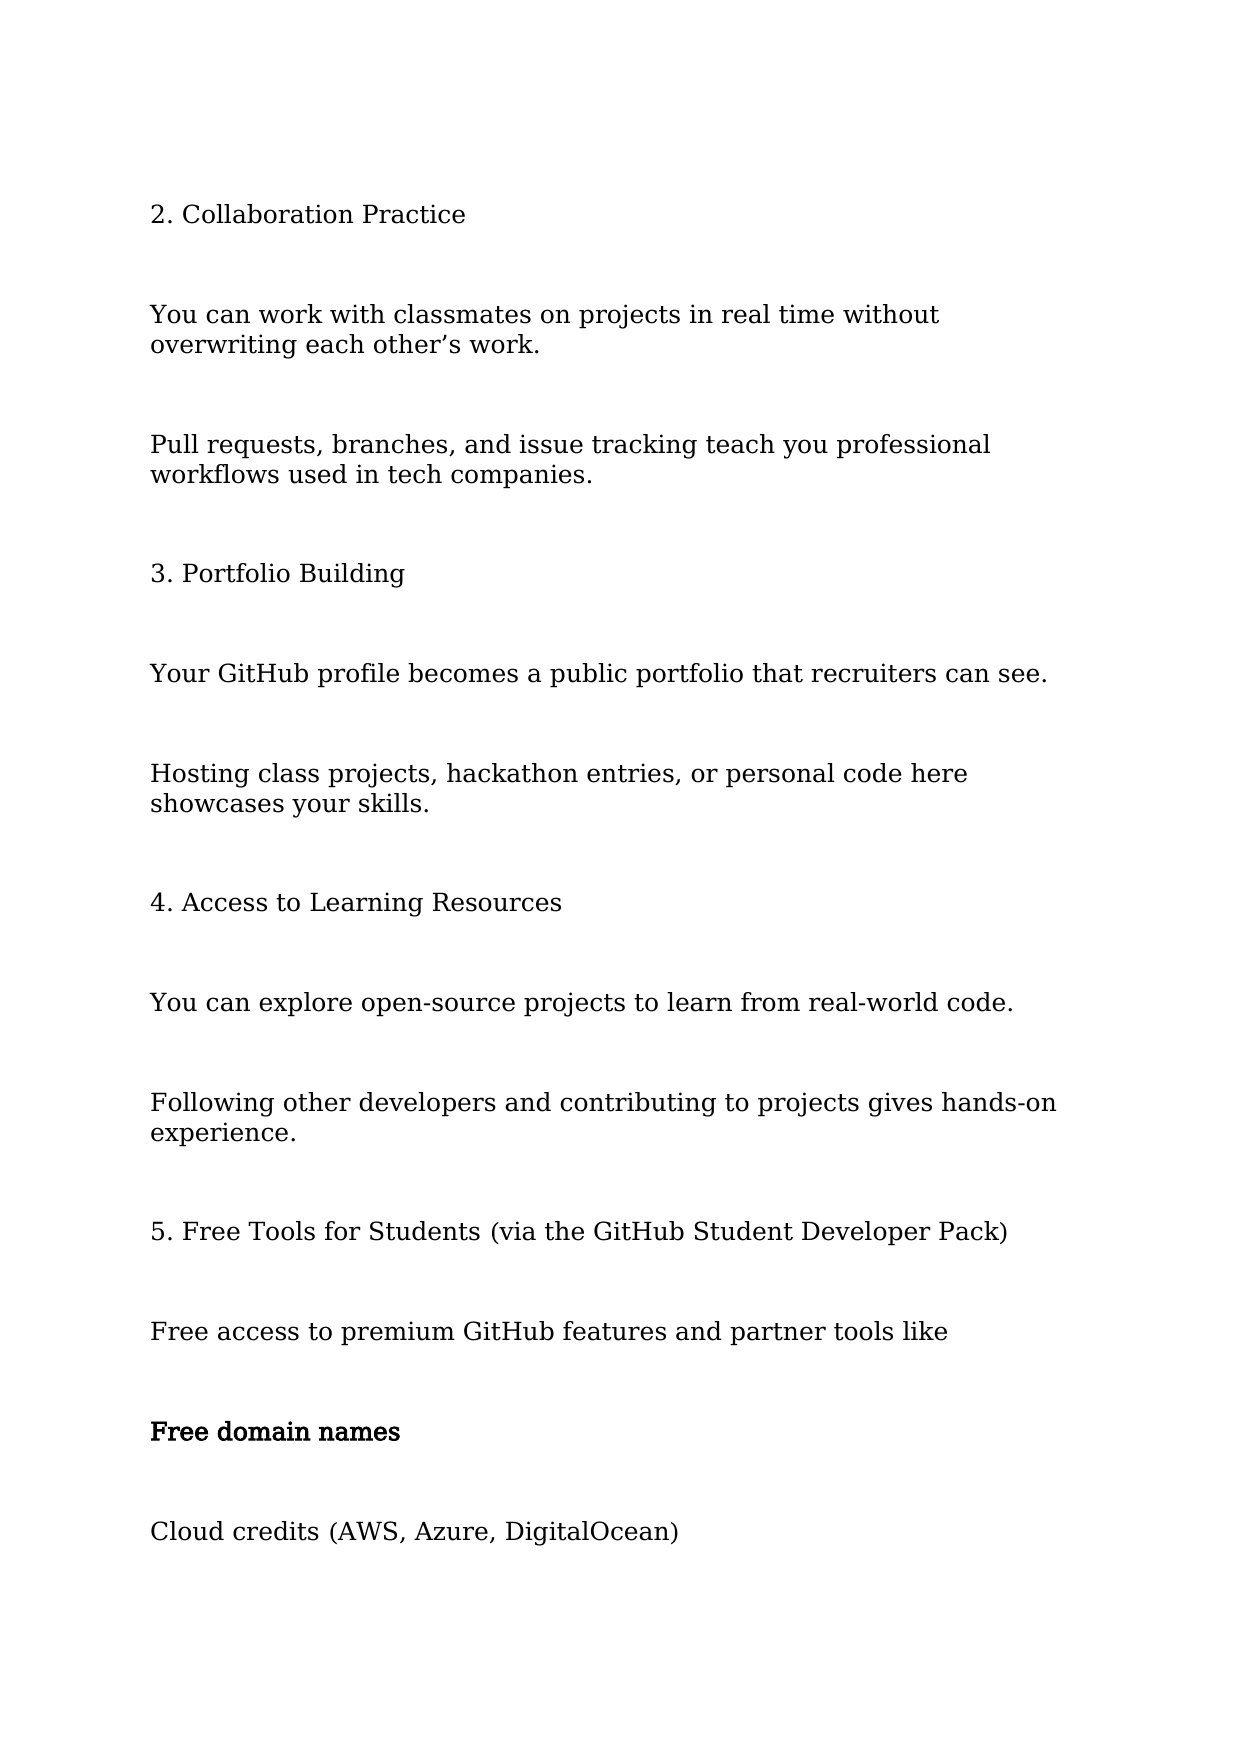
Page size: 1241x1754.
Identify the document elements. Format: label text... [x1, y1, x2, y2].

text 4. Access to Learning Resources [150, 887, 1090, 917]
text You can explore open-source projects to learn from real-world code. [150, 987, 1090, 1017]
text 2. Collaboration Practice [150, 199, 1090, 229]
text Your GitHub profile becomes a public portfolio that recruiters can see. [150, 658, 1090, 688]
text Hosting class projects, hackathon entries, or personal code here showcases your skills. [150, 757, 1090, 817]
text Free access to premium GitHub features and partner tools like [150, 1316, 1090, 1346]
text Cloud credits (AWS, Azure, DigitalOcean) [150, 1515, 1090, 1545]
text 5. Free Tools for Students (via the GitHub Student Developer Pack) [150, 1216, 1090, 1246]
text 3. Portfolio Building [150, 558, 1090, 588]
text Free domain names [150, 1415, 1090, 1445]
text You can work with classmates on projects in real time without overwriting each other’s work. [150, 298, 1090, 358]
text Pull requests, branches, and issue tracking teach you professional workflows used in tech companies. [150, 428, 1090, 488]
text Following other developers and contributing to projects gives hands-on experience. [150, 1086, 1090, 1146]
